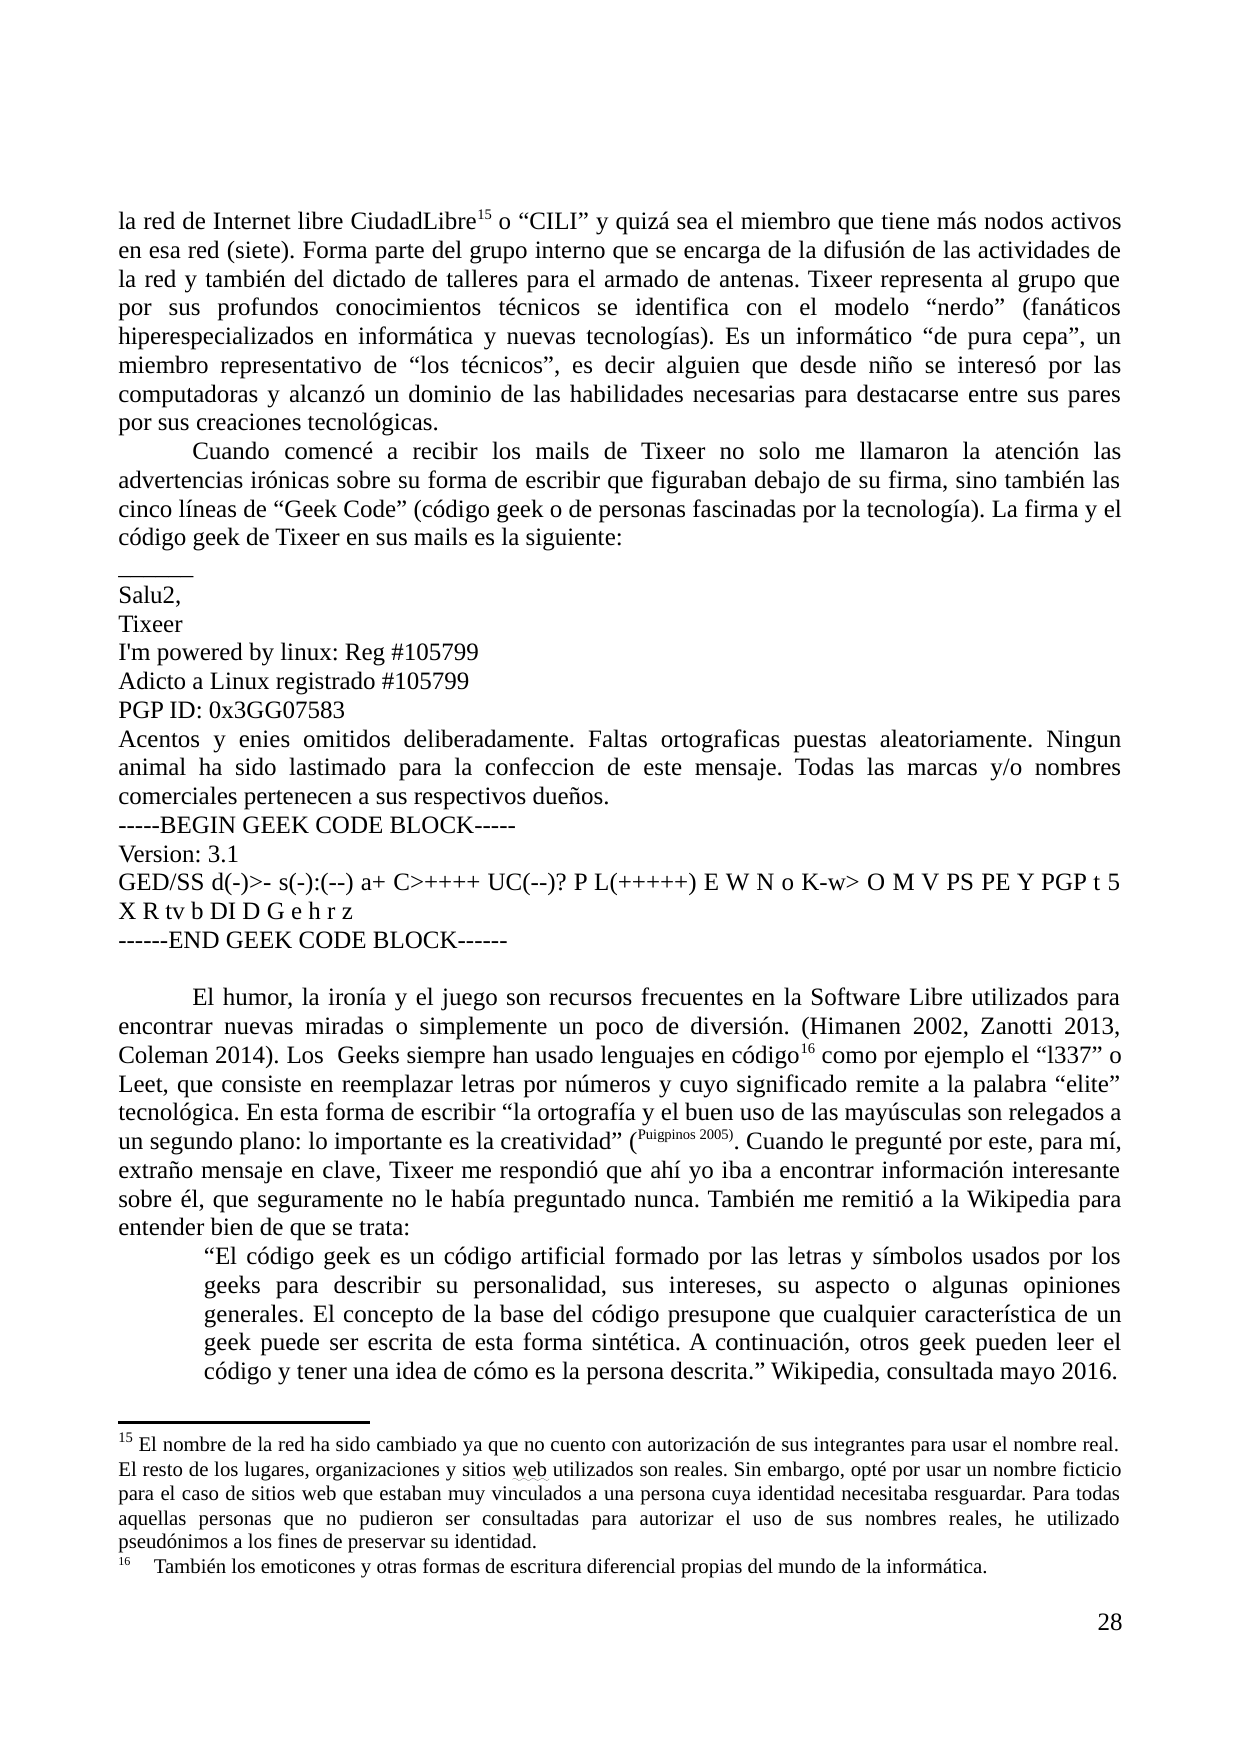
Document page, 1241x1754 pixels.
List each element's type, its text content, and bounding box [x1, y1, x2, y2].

text Adicto a Linux registrado #105799 [118, 666, 1122, 695]
text la red de Internet libre CiudadLibre o “CILI” y quizá sea el miembro que tiene más nodos activos en esa red (siete). Forma parte del grupo interno que se encarga de la difusión de las actividades de la red y también del dictado de talleres para el armado de antenas. Tixeer representa al grupo que por sus profundos conocimientos técnicos se identifica con el modelo “nerdo” (fanáticos hiperespecializados en informática y nuevas tecnologías). Es un informático “de pura cepa”, un miembro representativo de “los técnicos”, es decir alguien que desde niño se interesó por las computadoras y alcanzó un dominio de las habilidades necesarias para destacarse entre sus pares por sus creaciones tecnológicas. [118, 206, 1122, 436]
text ______ [118, 551, 1122, 580]
text Salu2, Tixeer I'm powered by linux: Reg #105799 [118, 580, 1122, 666]
text GED/SS d(-)>- s(-):(--) a+ C>++++ UC(--)? P L(+++++) E W N o K-w> O M V PS PE Y PGP t 5 X R tv b DI D G e h r z [118, 867, 1122, 925]
text El humor, la ironía y el juego son recursos frecuentes en la Software Libre utilizados para encontrar nuevas miradas o simplemente un poco de diversión. (Himanen 2002, Zanotti 2013, Coleman 2014). Los Geeks siempre han usado lenguajes en código como por ejemplo el “l337” o Leet, que consiste en reemplazar letras por números y cuyo significado remite a la palabra “elite” tecnológica. En esta forma de escribir “la ortografía y el buen uso de las mayúsculas son relegados a un segundo plano: lo importante es la creatividad” (Puigpinos 2005). Cuando le pregunté por este, para mí, extraño mensaje en clave, Tixeer me respondió que ahí yo iba a encontrar información interesante sobre él, que seguramente no le había preguntado nunca. También me remitió a la Wikipedia para entender bien de que se trata: [118, 982, 1122, 1241]
text Cuando comencé a recibir los mails de Tixeer no solo me llamaron la atención las advertencias irónicas sobre su forma de escribir que figuraban debajo de su firma, sino también las cinco líneas de “Geek Code” (código geek o de personas fascinadas por la tecnología). La firma y el código geek de Tixeer en sus mails es la siguiente: [118, 436, 1122, 551]
text ------END GEEK CODE BLOCK------ [118, 925, 1122, 954]
text Acentos y enies omitidos deliberadamente. Faltas ortograficas puestas aleatoriamente. Ningun animal ha sido lastimado para la confeccion de este mensaje. Todas las marcas y/o nombres comerciales pertenecen a sus respectivos dueños. [118, 724, 1122, 810]
text -----BEGIN GEEK CODE BLOCK----- [118, 810, 1122, 839]
text También los emoticones y otras formas de escritura diferencial propias del mundo de la informática. [118, 1553, 1122, 1578]
text “El código geek es un código artificial formado por las letras y símbolos usados por los geeks para describir su personalidad, sus intereses, su aspecto o algunas opiniones generales. El concepto de la base del código presupone que cualquier característica de un geek puede ser escrita de esta forma sintética. A continuación, otros geek pueden leer el código y tener una idea de cómo es la persona descrita.” Wikipedia, consultada mayo 2016. [204, 1241, 1122, 1385]
text PGP ID: 0x3GG07583 [118, 695, 1122, 724]
text Version: 3.1 [118, 839, 1122, 867]
text El nombre de la red ha sido cambiado ya que no cuento con autorización de sus integrantes para usar el nombre real. El resto de los lugares, organizaciones y sitios web utilizados son reales. Sin embargo, opté por usar un nombre ficticio para el caso de sitios web que estaban muy vinculados a una persona cuya identidad necesitaba resguardar. Para todas aquellas personas que no pudieron ser consultadas para autorizar el uso de sus nombres reales, he utilizado pseudónimos a los fines de preservar su identidad. [118, 1428, 1122, 1553]
